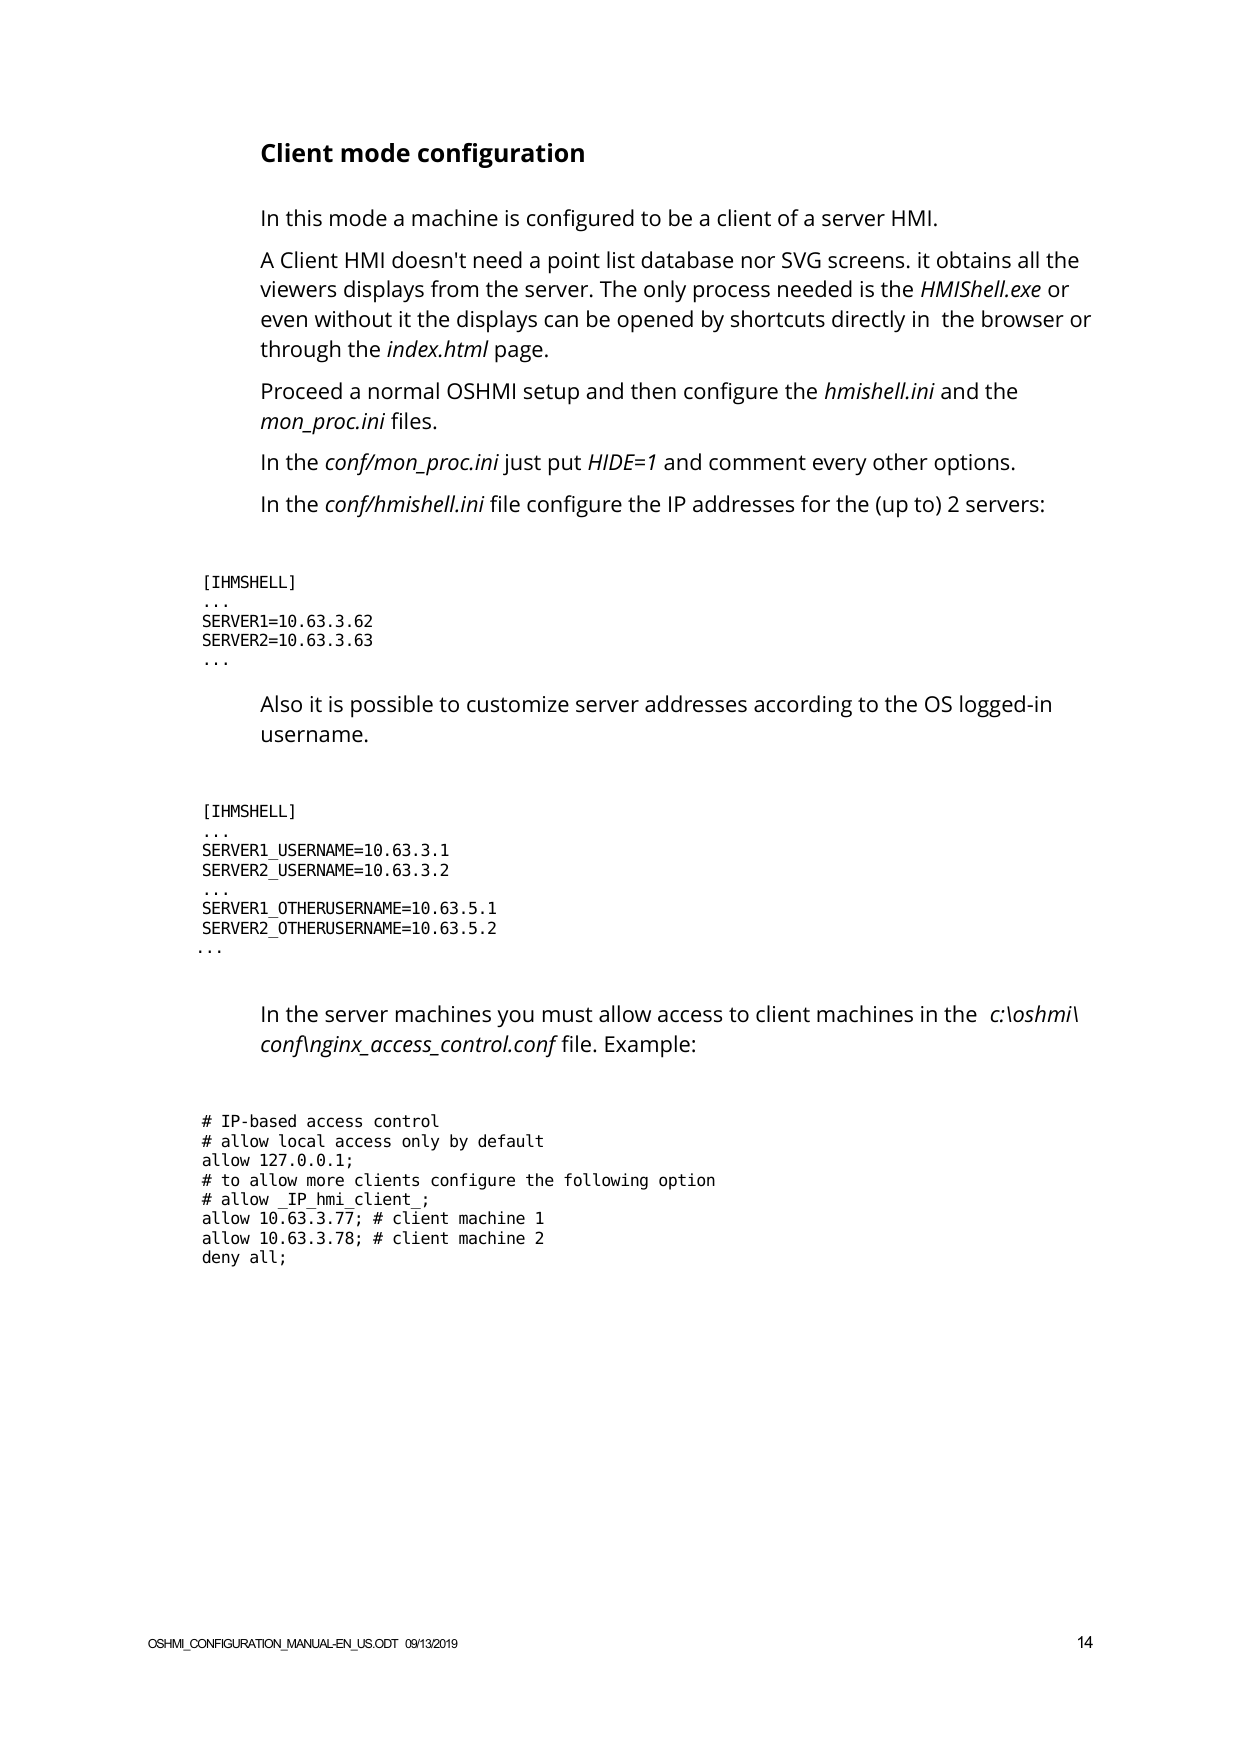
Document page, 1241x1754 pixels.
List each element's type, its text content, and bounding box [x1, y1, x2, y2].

text # allow local access only by default [202, 1132, 1093, 1151]
text SERVER1_USERNAME=10.63.3.1 [202, 841, 1093, 860]
text SERVER2=10.63.3.63 [202, 631, 1093, 650]
text [IHMSHELL] [202, 573, 1093, 592]
text Also it is possible to customize server addresses according to the OS logged-in username. [260, 689, 1093, 748]
text allow 10.63.3.78; # client machine 2 [202, 1229, 1093, 1248]
text # to allow more clients configure the following option [202, 1171, 1093, 1190]
text ... [202, 650, 1093, 669]
text SERVER1_OTHERUSERNAME=10.63.5.1 [202, 899, 1093, 918]
text deny all; [202, 1248, 1093, 1267]
text # allow _IP_hmi_client_; [202, 1190, 1093, 1209]
text In the conf/mon_proc.ini just put HIDE=1 and comment every other options. [260, 447, 1093, 477]
text Proceed a normal OSHMI setup and then configure the hmishell.ini and the mon_proc.ini files. [260, 376, 1093, 435]
text SERVER2_USERNAME=10.63.3.2 [202, 860, 1093, 880]
text allow 127.0.0.1; [202, 1151, 1093, 1171]
text # IP-based access control [202, 1112, 1093, 1132]
text ... [202, 592, 1093, 611]
text ... [202, 880, 1093, 899]
text [IHMSHELL] [202, 802, 1093, 822]
text ... [148, 938, 1093, 957]
subtitle Client mode configuration [260, 136, 1093, 170]
text In the conf/hmishell.ini file configure the IP addresses for the (up to) 2 servers: [260, 489, 1093, 519]
text In this mode a machine is configured to be a client of a server HMI. [260, 203, 1093, 233]
text ... [202, 822, 1093, 841]
text allow 10.63.3.77; # client machine 1 [202, 1209, 1093, 1229]
text SERVER1=10.63.3.62 [202, 611, 1093, 631]
text A Client HMI doesn't need a point list database nor SVG screens. it obtains all the viewers displays from the server. The only process needed is the HMIShell.exe or even without it the displays can be opened by shortcuts directly in the browser or through the index.html page. [260, 245, 1093, 364]
text In the server machines you must allow access to client machines in the c:\oshmi\conf\nginx_access_control.conf file. Example: [260, 999, 1093, 1059]
text SERVER2_OTHERUSERNAME=10.63.5.2 [202, 918, 1093, 938]
